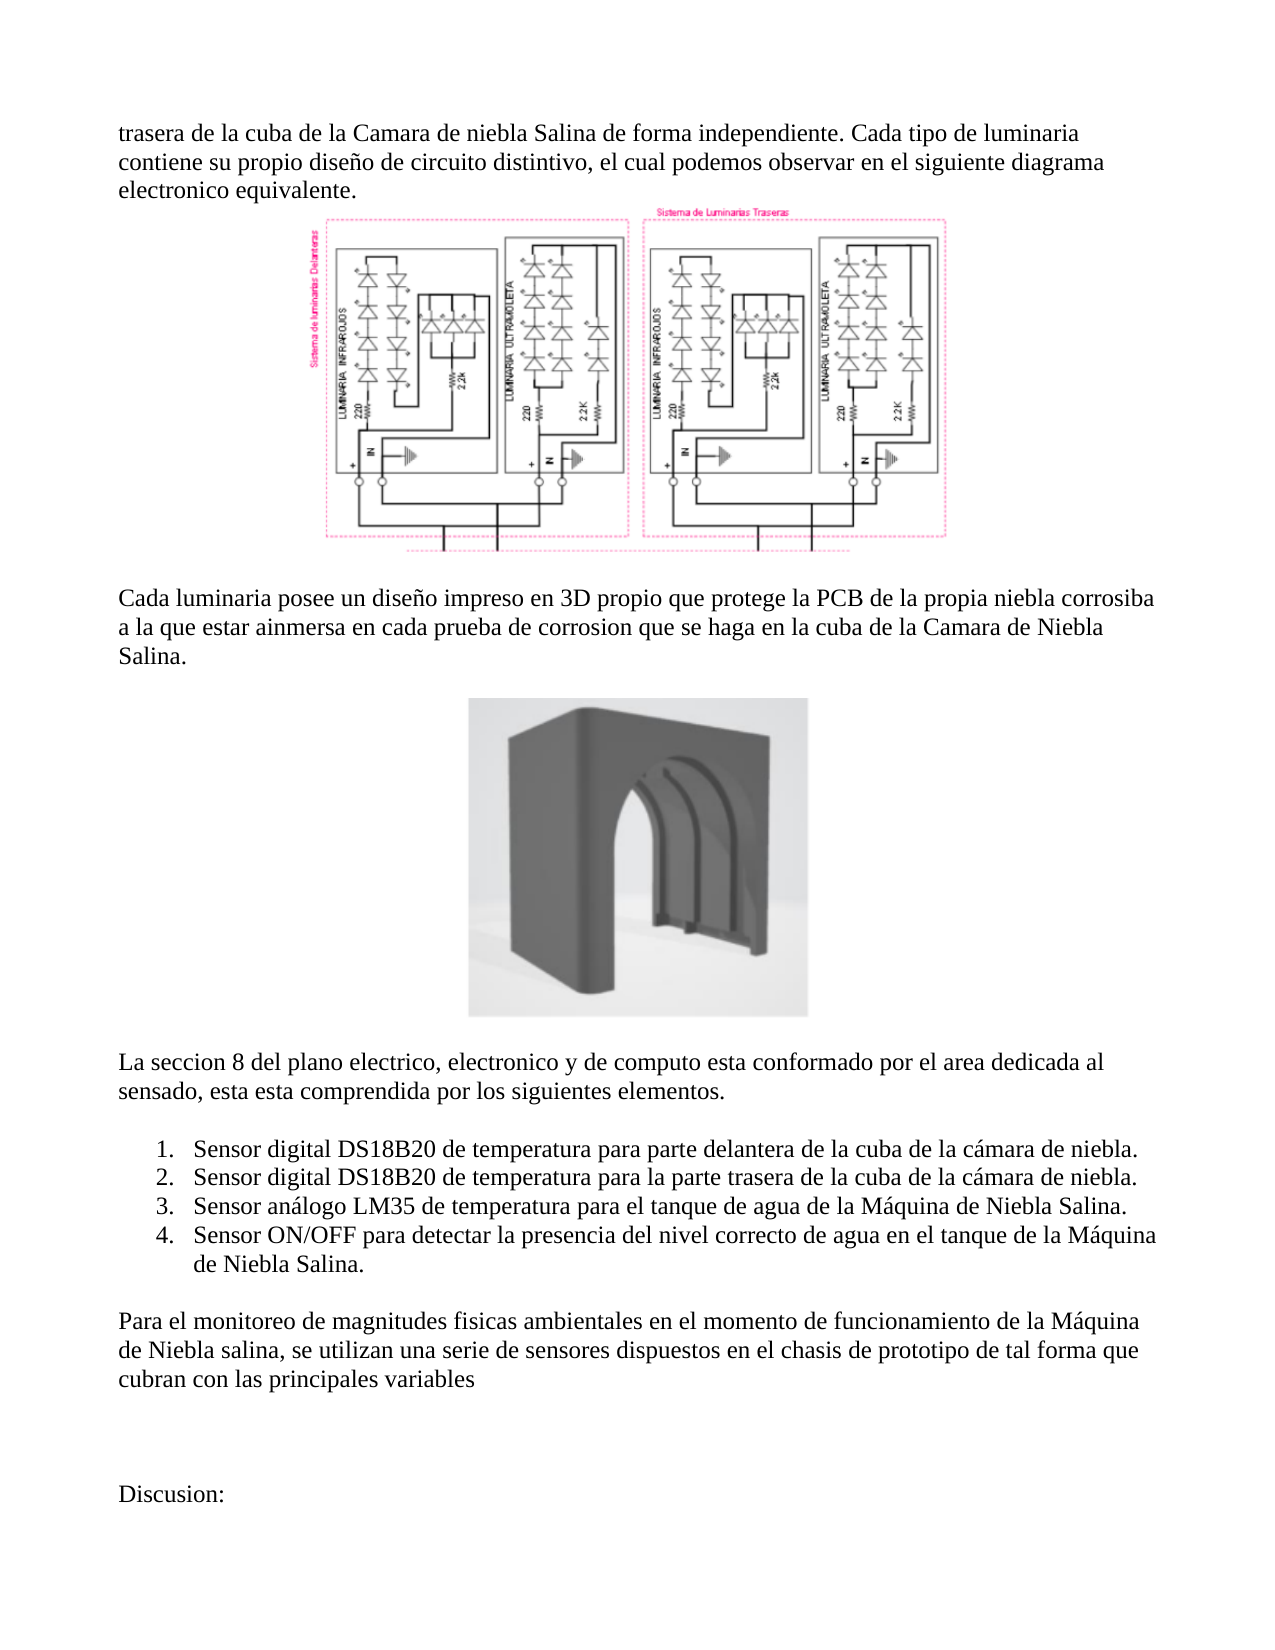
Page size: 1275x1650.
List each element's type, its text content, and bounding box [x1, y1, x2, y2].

list Sensor análogo LM35 de temperatura para el tanque de agua de la Máquina de Niebla Salina. [156, 1191, 1157, 1220]
text La seccion 8 del plano electrico, electronico y de computo esta conformado por el area dedicada al sensado, esta esta comprendida por los siguientes elementos. [118, 1047, 1157, 1105]
list Sensor ON/OFF para detectar la presencia del nivel correcto de agua en el tanque de la Máquina de Niebla Salina. [156, 1220, 1157, 1277]
text Para el monitoreo de magnitudes fisicas ambientales en el momento de funcionamiento de la Máquina de Niebla salina, se utilizan una serie de sensores dispuestos en el chasis de prototipo de tal forma que cubran con las principales variables [118, 1306, 1157, 1392]
text trasera de la cuba de la Camara de niebla Salina de forma independiente. Cada tipo de luminaria contiene su propio diseño de circuito distintivo, el cual podemos observar en el siguiente diagrama electronico equivalente. [118, 118, 1157, 204]
text Cada luminaria posee un diseño impreso en 3D propio que protege la PCB de la propia niebla corrosiba a la que estar ainmersa en cada prueba de corrosion que se haga en la cuba de la Camara de Niebla Salina. [118, 583, 1157, 670]
picture [300, 204, 975, 555]
list Sensor digital DS18B20 de temperatura para la parte trasera de la cuba de la cámara de niebla. [156, 1162, 1157, 1191]
picture [461, 698, 814, 1019]
list Sensor digital DS18B20 de temperatura para parte delantera de la cuba de la cámara de niebla. [156, 1134, 1157, 1162]
text Discusion: [118, 1479, 1157, 1507]
